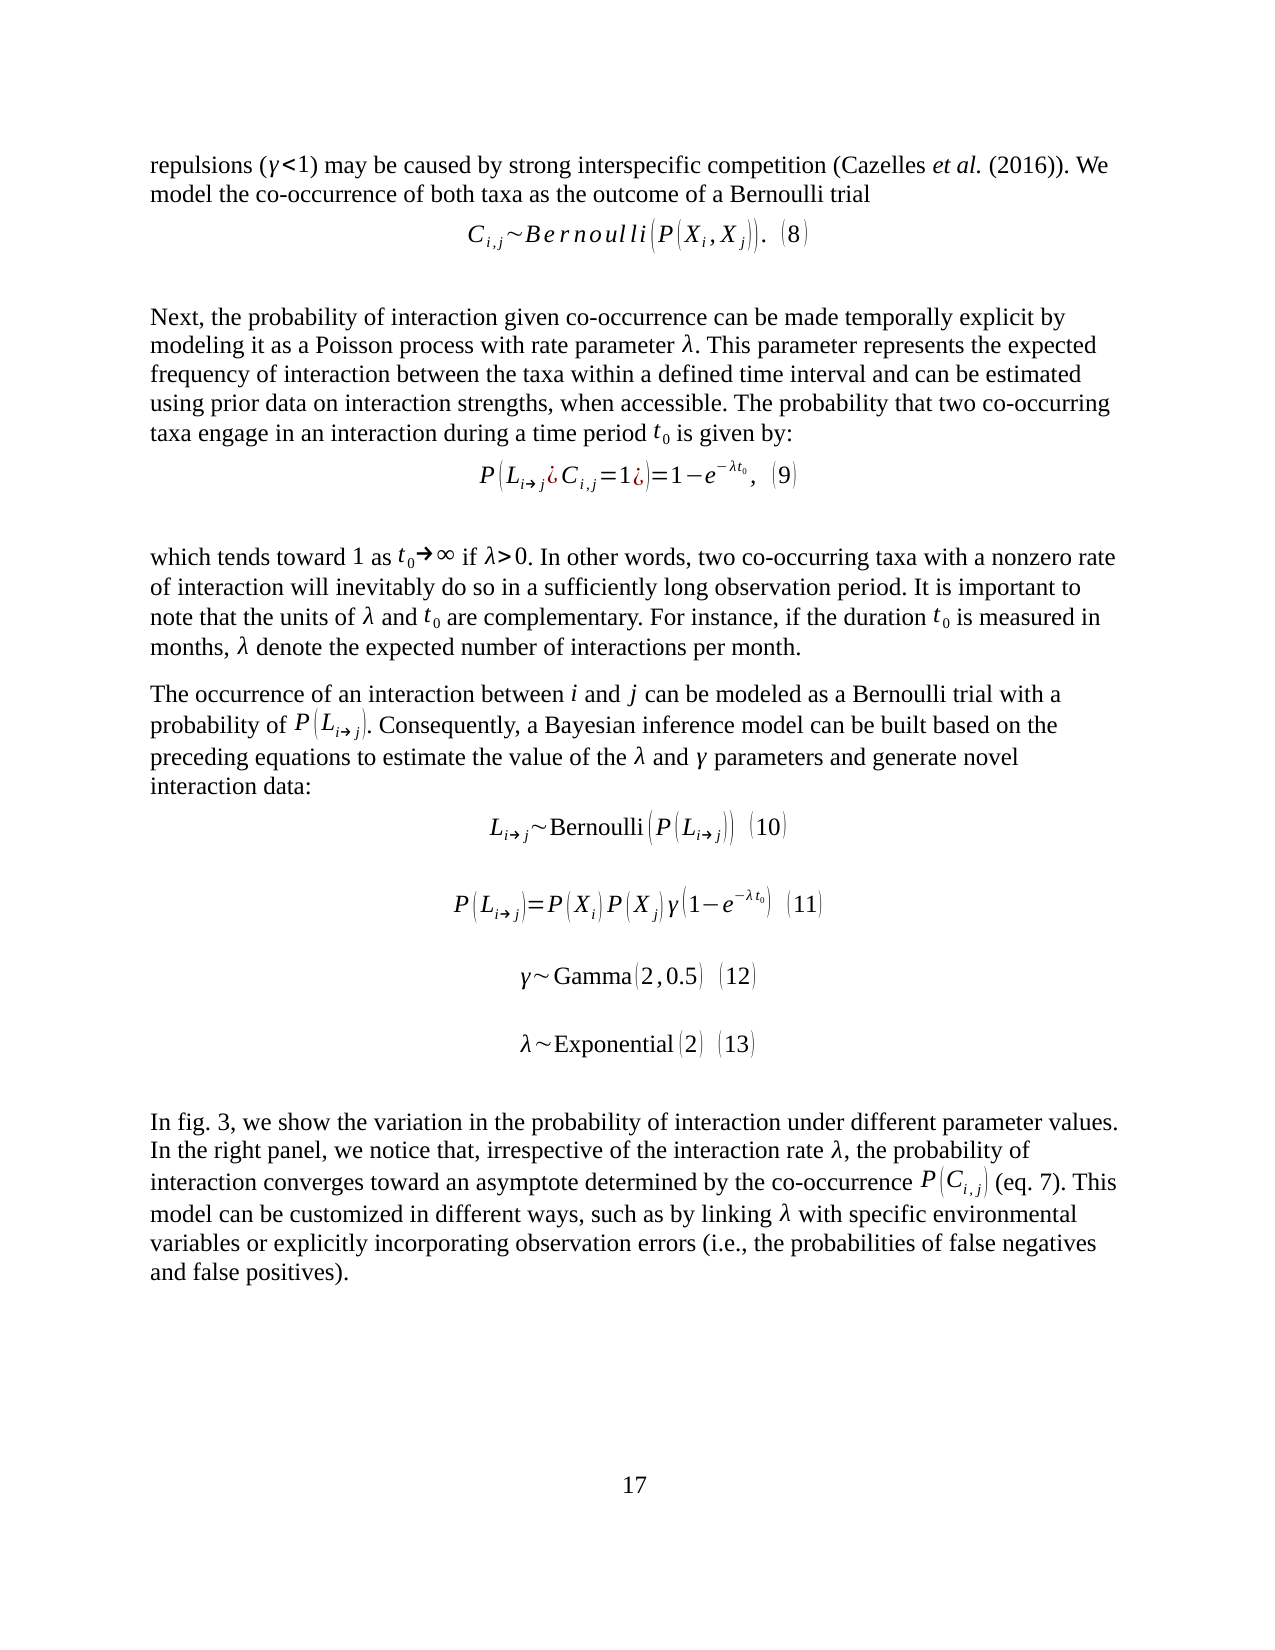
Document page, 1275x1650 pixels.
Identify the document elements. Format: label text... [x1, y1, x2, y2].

text Next, the probability of interaction given co-occurrence can be made temporally explicit by modeling it as a Poisson process with rate parameter . This parameter represents the expected frequency of interaction between the taxa within a defined time interval and can be estimated using prior data on interaction strengths, when accessible. The probability that two co-occurring taxa engage in an interaction during a time period is given by: [150, 302, 1125, 448]
text In fig. 3, we show the variation in the probability of interaction under different parameter values. In the right panel, we notice that, irrespective of the interaction rate , the probability of interaction converges toward an asymptote determined by the co-occurrence (eq. 7). This model can be customized in different ways, such as by linking with specific environmental variables or explicitly incorporating observation errors (i.e., the probabilities of false negatives and false positives). [150, 1107, 1125, 1285]
text The occurrence of an interaction between and can be modeled as a Bernoulli trial with a probability of . Consequently, a Bayesian inference model can be built based on the preceding equations to estimate the value of the and parameters and generate novel interaction data: [150, 679, 1125, 800]
text When , it signifies a positive association in the geographic distributions of both taxa, indicating that the presence of one taxon enhances the probability of occurrence of the other. Attractions may be the result of positive interactions (e.g., mutualism) or positive/negative interactions (e.g., antagonism between predators and prey, Cazelles et al. (2016)). In empirical webs, holds true for the majority of species pairs (Catchen et al. (2023)). In contrast, repulsions () may be caused by strong interspecific competition (Cazelles et al. (2016)). We model the co-occurrence of both taxa as the outcome of a Bernoulli trial [150, 150, 1125, 207]
text which tends toward as if . In other words, two co-occurring taxa with a nonzero rate of interaction will inevitably do so in a sufficiently long observation period. It is important to note that the units of and are complementary. For instance, if the duration is measured in months, denote the expected number of interactions per month. [150, 541, 1125, 661]
